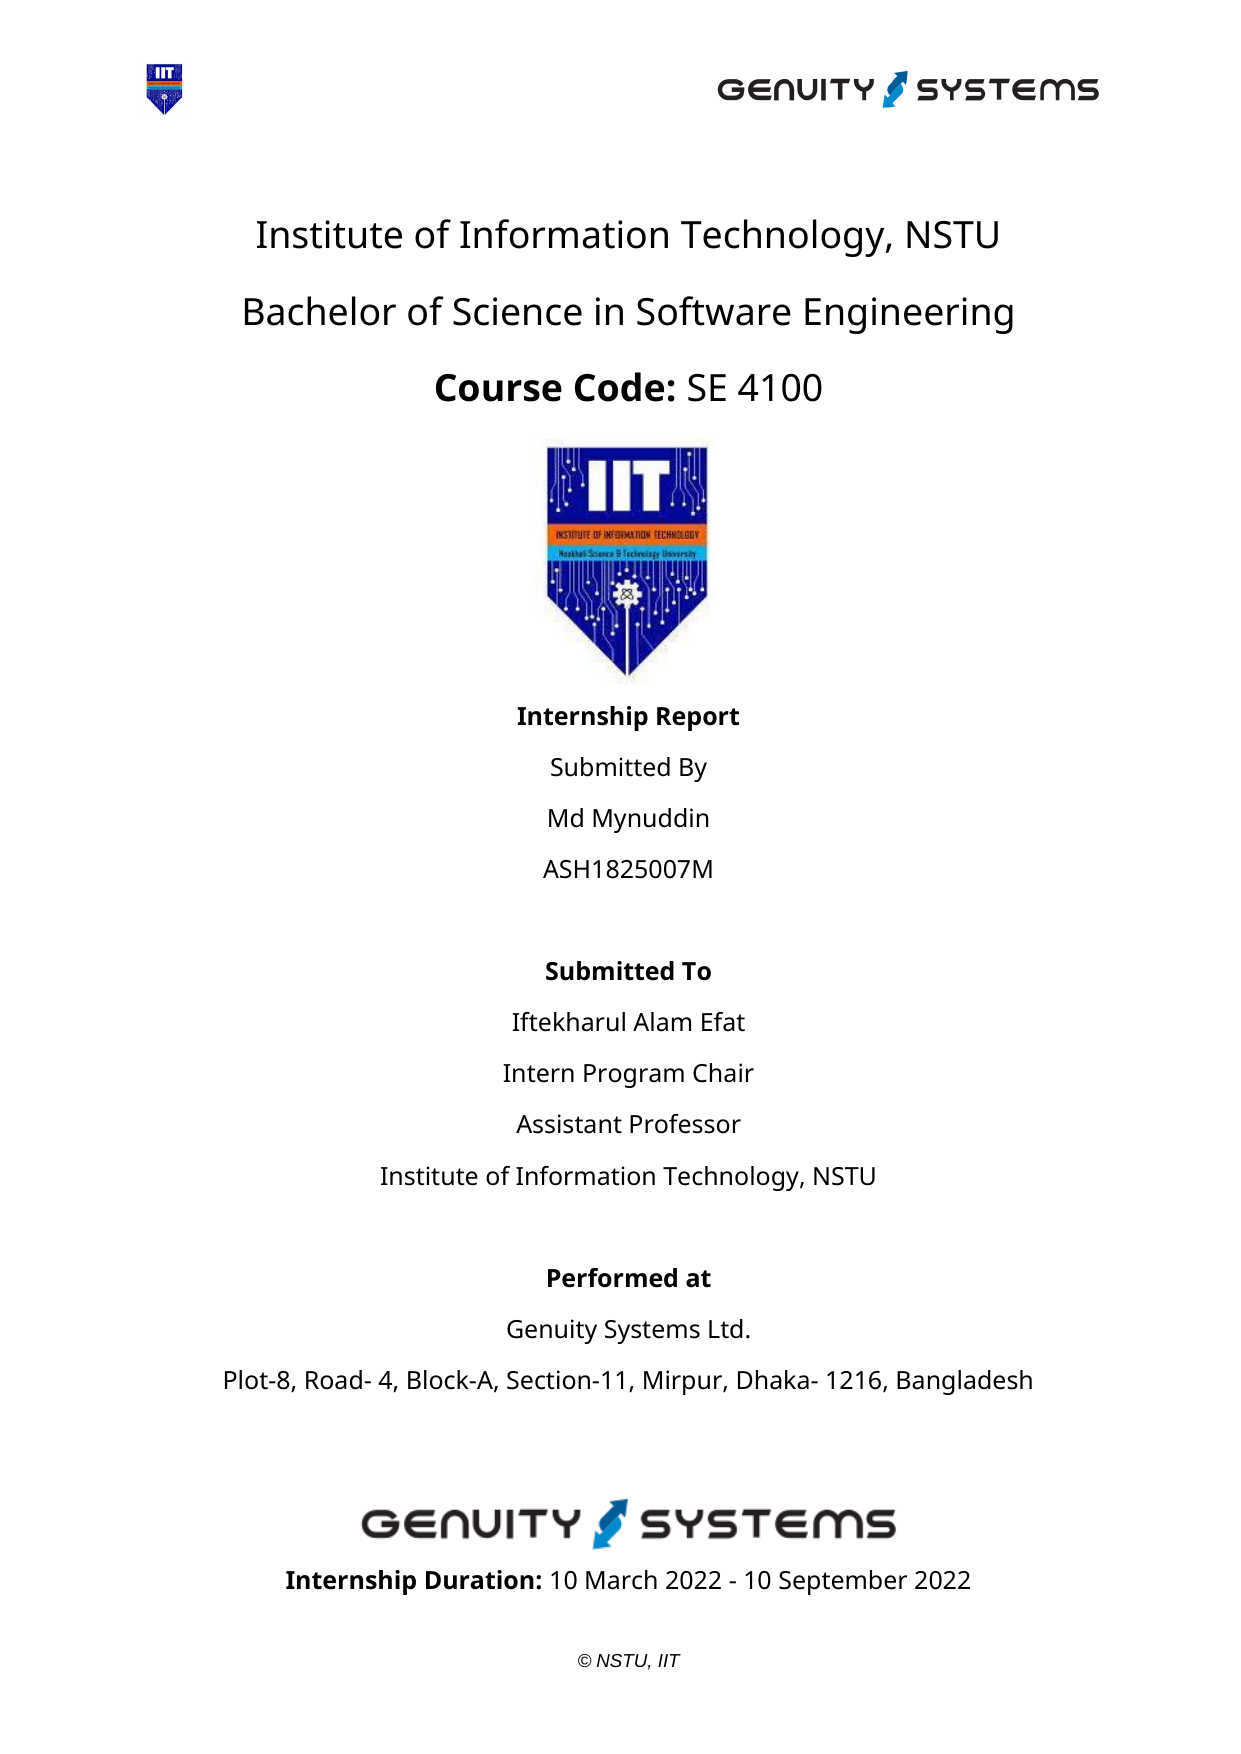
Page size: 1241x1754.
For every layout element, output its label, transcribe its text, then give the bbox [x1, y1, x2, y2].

text Internship Report [103, 699, 1153, 733]
text Md Mynuddin [103, 801, 1153, 835]
text Intern Program Chair [103, 1056, 1153, 1090]
picture [714, 70, 1101, 108]
text Institute of Information Technology, NSTU [103, 1158, 1153, 1192]
text Iftekharul Alam Efat [103, 1005, 1153, 1039]
text Submitted To [103, 954, 1153, 988]
text Institute of Information Technology, NSTU [103, 209, 1153, 260]
text Submitted By [103, 750, 1153, 784]
picture [357, 1498, 899, 1550]
text Performed at [103, 1260, 1153, 1294]
picture [504, 438, 753, 686]
text Genuity Systems Ltd. [103, 1311, 1153, 1345]
text Internship Duration: 10 March 2022 - 10 September 2022 [103, 1562, 1153, 1596]
picture [137, 62, 192, 117]
text ASH1825007M [103, 852, 1153, 886]
text Assistant Professor [103, 1107, 1153, 1141]
text Bachelor of Science in Software Engineering [103, 285, 1153, 336]
text Plot-8, Road- 4, Block-A, Section-11, Mirpur, Dhaka- 1216, Bangladesh [103, 1362, 1153, 1396]
text Course Code: SE 4100 [103, 362, 1153, 413]
